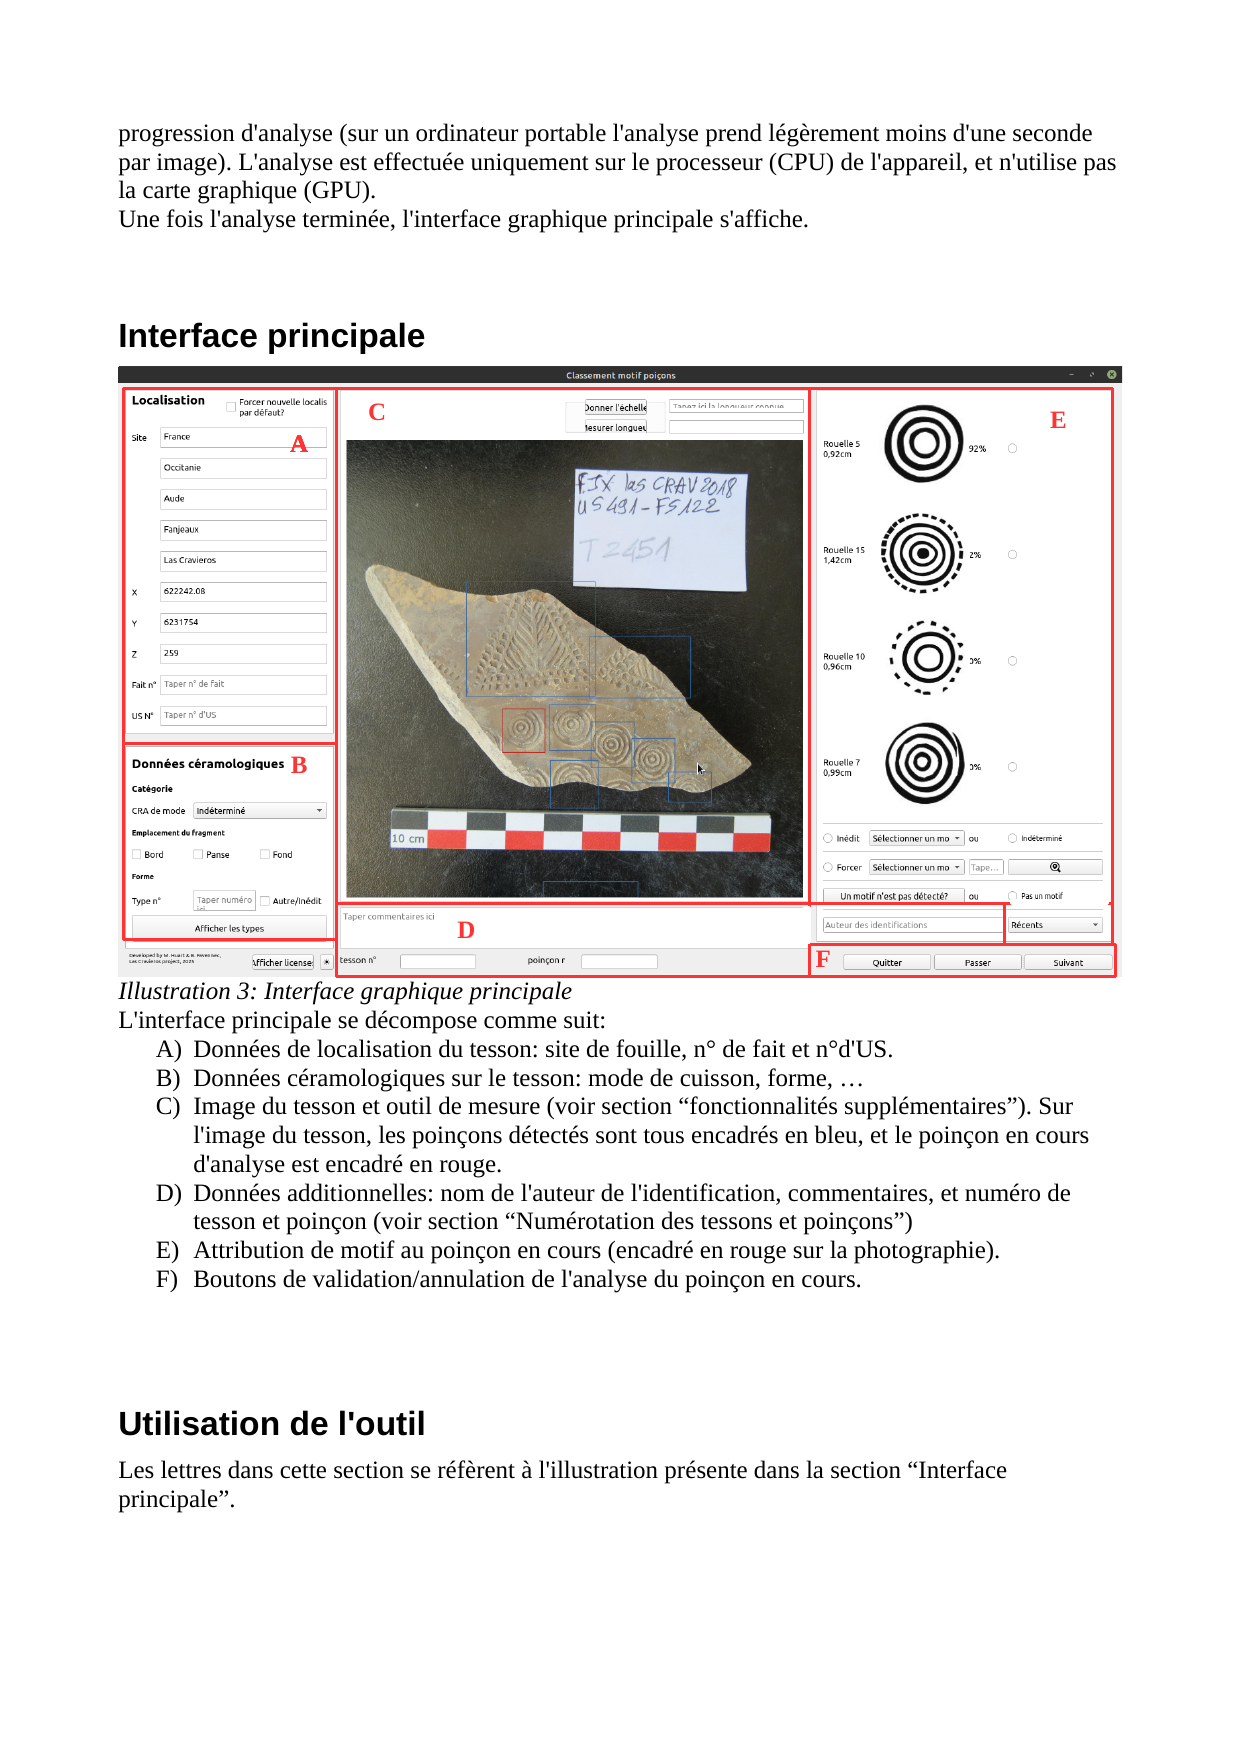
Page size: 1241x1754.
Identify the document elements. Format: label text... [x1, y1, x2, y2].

picture [811, 390, 1111, 902]
picture [811, 905, 1003, 943]
text progression d'analyse (sur un ordinateur portable l'analyse prend légèrement moins d'une seconde par image). L'analyse est effectuée uniquement sur le processeur (CPU) de l'appareil, et n'utilise pas la carte graphique (GPU). [118, 118, 1122, 204]
picture [118, 366, 1123, 977]
list Données céramologiques sur le tesson: mode de cuisson, forme, … [156, 1063, 1122, 1091]
list Attribution de motif au poinçon en cours (encadré en rouge sur la photographie). [156, 1235, 1122, 1264]
subtitle Interface principale [118, 316, 1122, 354]
picture [1006, 905, 1111, 943]
text L'interface principale se décompose comme suit: [118, 1005, 1122, 1034]
text Illustration 3: Interface graphique principale [118, 977, 1122, 1005]
picture [125, 745, 335, 938]
picture [811, 946, 1114, 975]
picture [338, 905, 808, 975]
picture [338, 390, 808, 902]
list Boutons de validation/annulation de l'analyse du poinçon en cours. [156, 1264, 1122, 1293]
subtitle Utilisation de l'outil [118, 1404, 1122, 1442]
list Données de localisation du tesson: site de fouille, n° de fait et n°d'US. [156, 1034, 1122, 1063]
list Image du tesson et outil de mesure (voir section “fonctionnalités supplémentaires”). Sur l'image du tesson, les poinçons détectés sont tous encadrés en bleu, et le poinçon en cours d'analyse est encadré en rouge. [156, 1091, 1122, 1178]
list Données additionnelles: nom de l'auteur de l'identification, commentaires, et numéro de tesson et poinçon (voir section “Numérotation des tessons et poinçons”) [156, 1178, 1122, 1235]
text Une fois l'analyse terminée, l'interface graphique principale s'affiche. [118, 204, 1122, 233]
text Les lettres dans cette section se réfèrent à l'illustration présente dans la section “Interface principale”. [118, 1455, 1122, 1512]
picture [125, 390, 335, 742]
